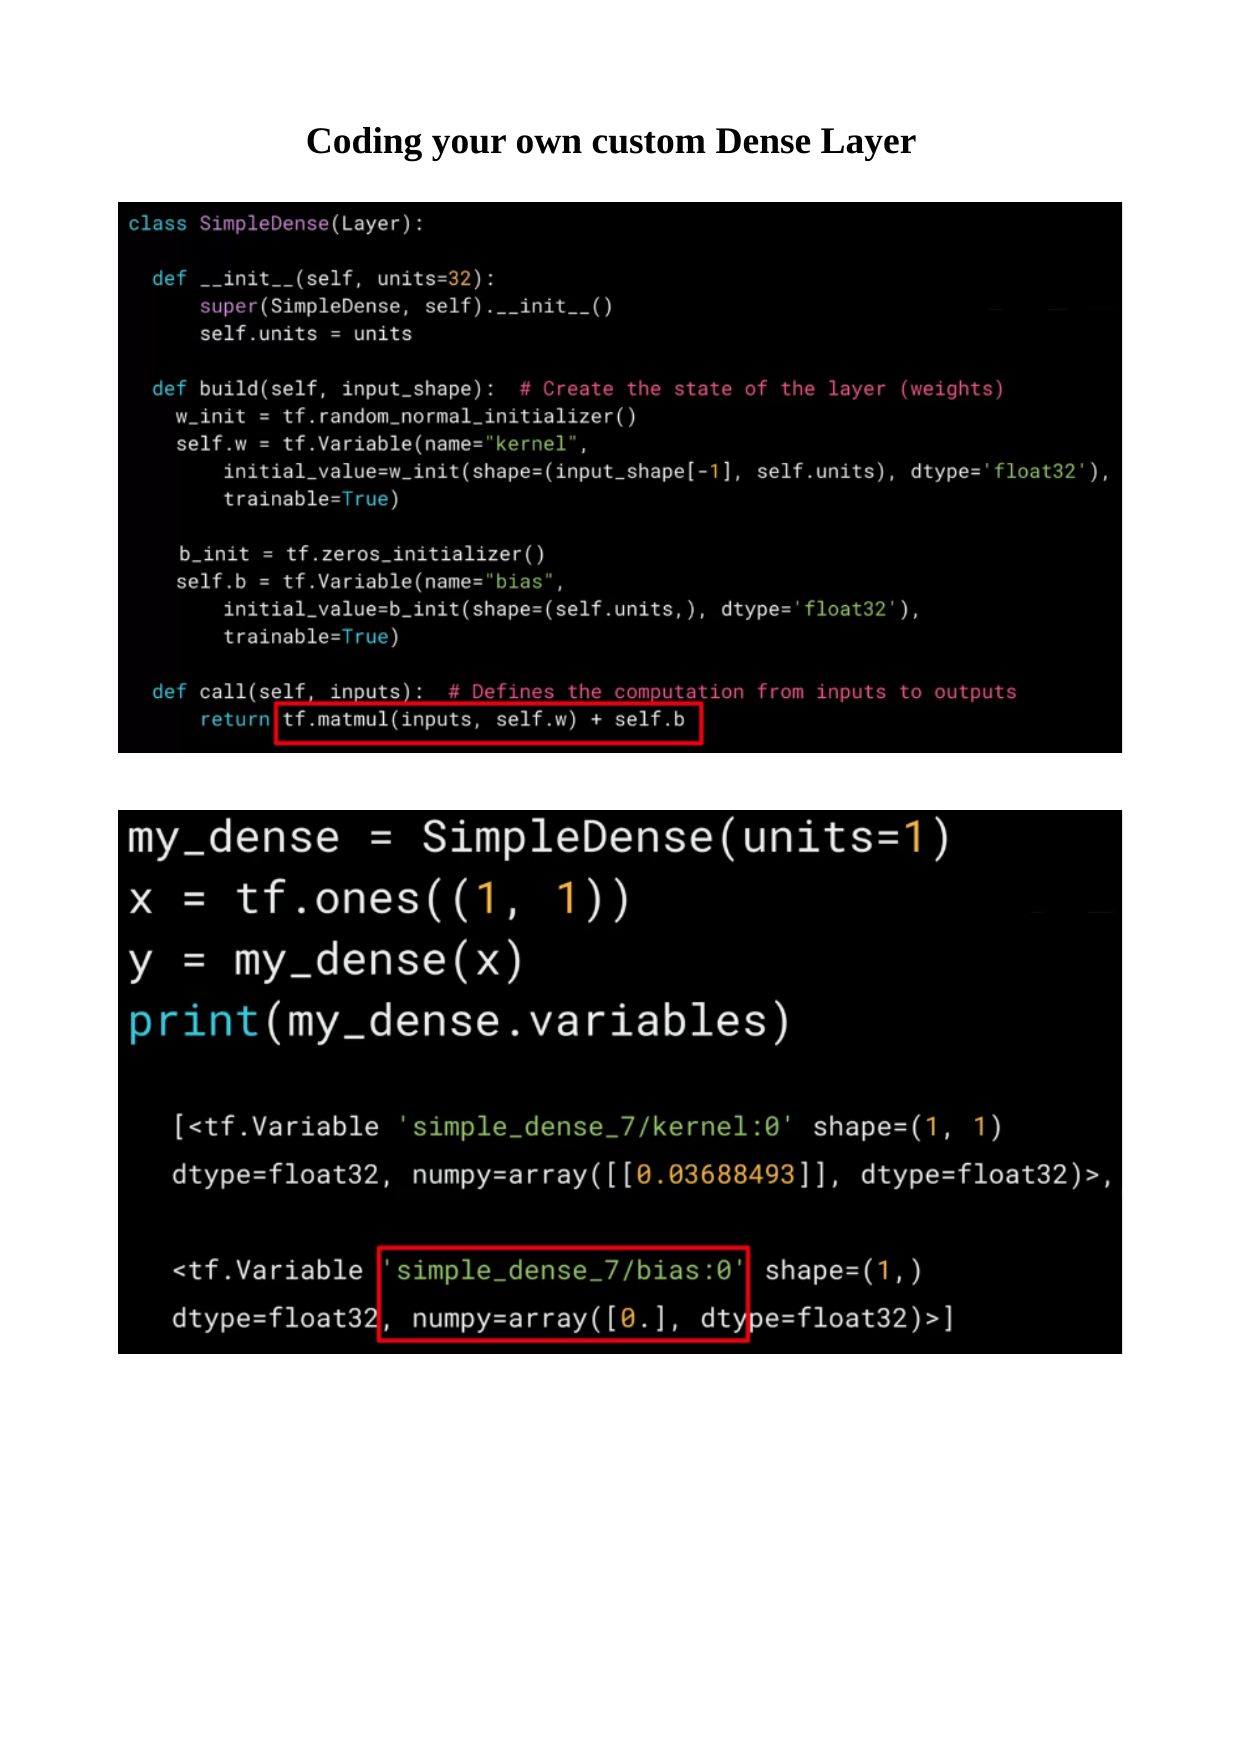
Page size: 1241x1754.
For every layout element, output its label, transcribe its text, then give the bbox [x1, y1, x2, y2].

picture [118, 202, 1123, 753]
subtitle Coding your own custom Dense Layer [118, 118, 1122, 161]
picture [118, 810, 1123, 1354]
